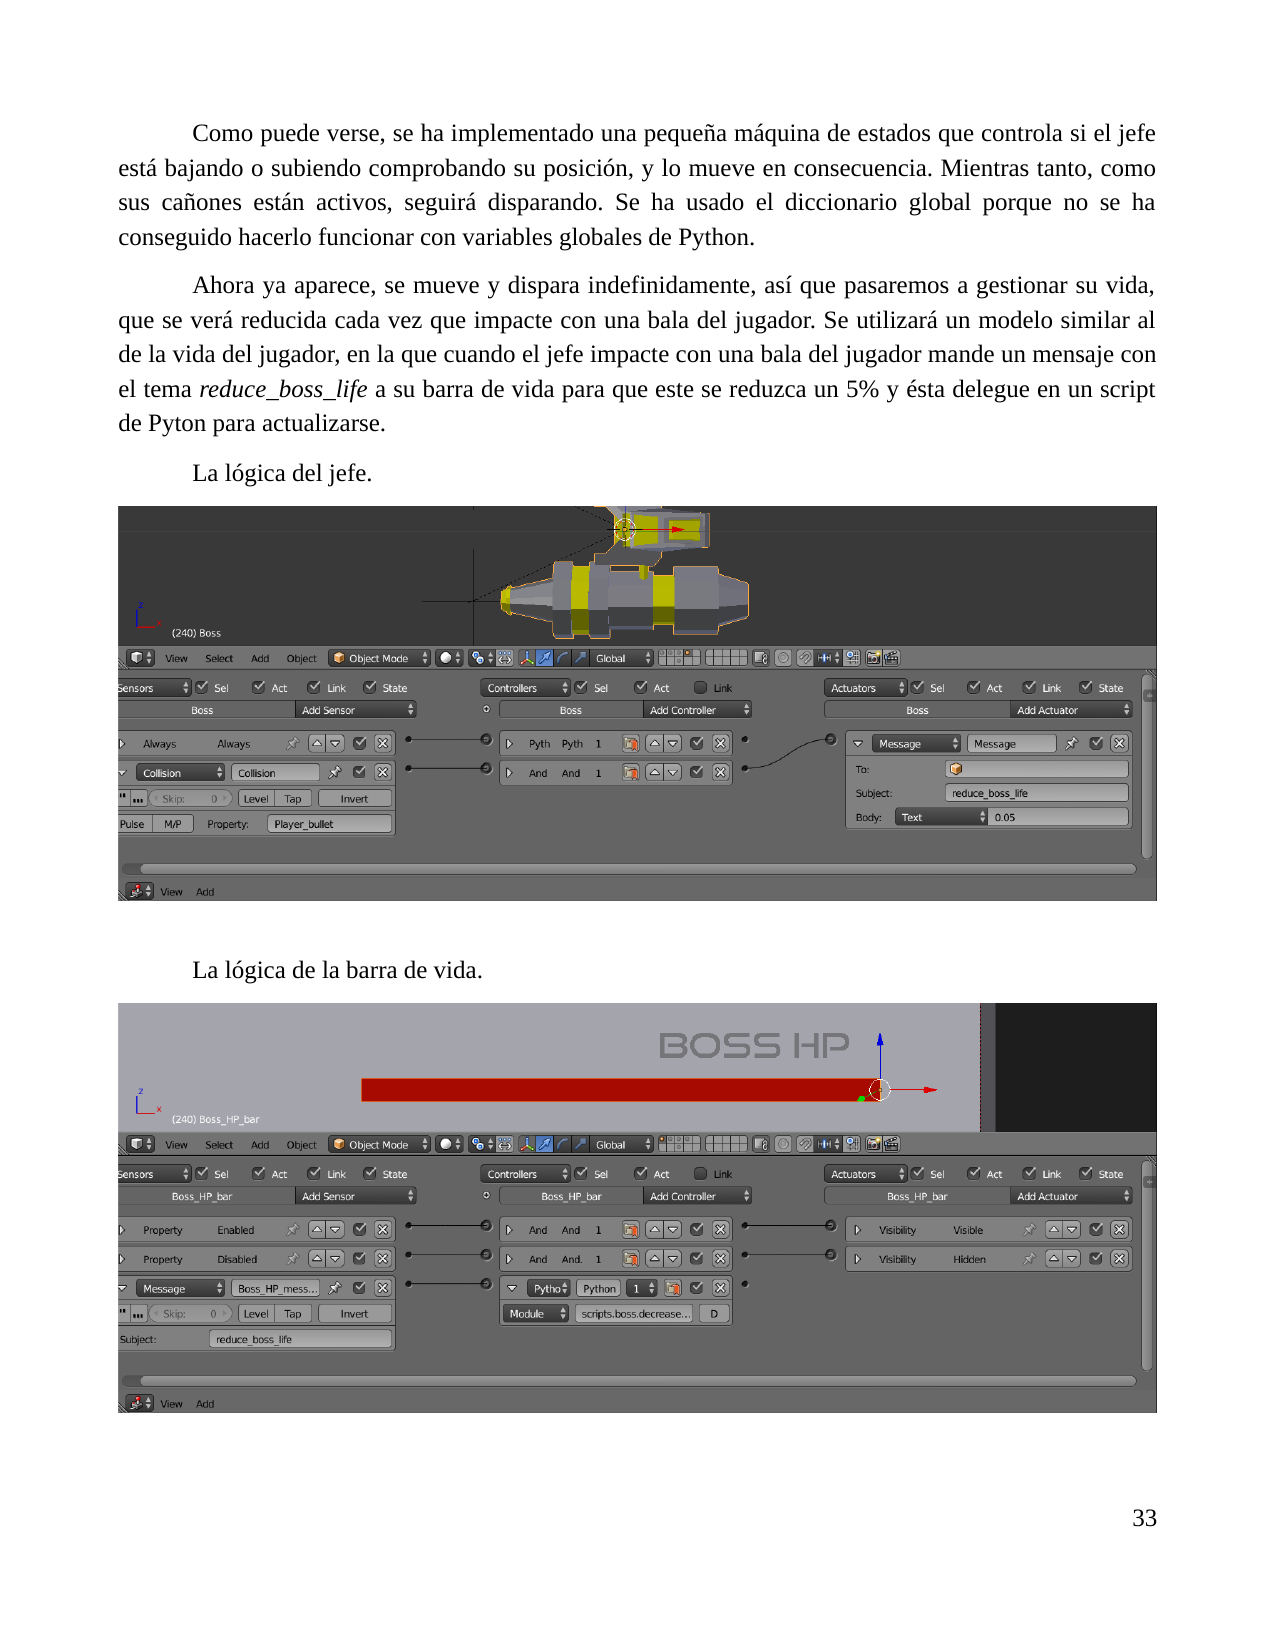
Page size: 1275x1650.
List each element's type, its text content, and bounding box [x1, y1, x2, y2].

picture [118, 1003, 1157, 1413]
text Ahora ya aparece, se mueve y dispara indefinidamente, así que pasaremos a gestionar su vida, que se verá reducida cada vez que impacte con una bala del jugador. Se utilizará un modelo similar al de la vida del jugador, en la que cuando el jefe impacte con una bala del jugador mande un mensaje con el tema reduce_boss_life a su barra de vida para que este se reduzca un 5% y ésta delegue en un script de Pyton para actualizarse. [118, 271, 1157, 437]
text La lógica del jefe. [118, 458, 1157, 486]
text Como puede verse, se ha implementado una pequeña máquina de estados que controla si el jefe está bajando o subiendo comprobando su posición, y lo mueve en consecuencia. Mientras tanto, como sus cañones están activos, seguirá disparando. Se ha usado el diccionario global porque no se ha conseguido hacerlo funcionar con variables globales de Python. [118, 118, 1157, 250]
text La lógica de la barra de vida. [118, 955, 1157, 984]
picture [118, 506, 1157, 901]
